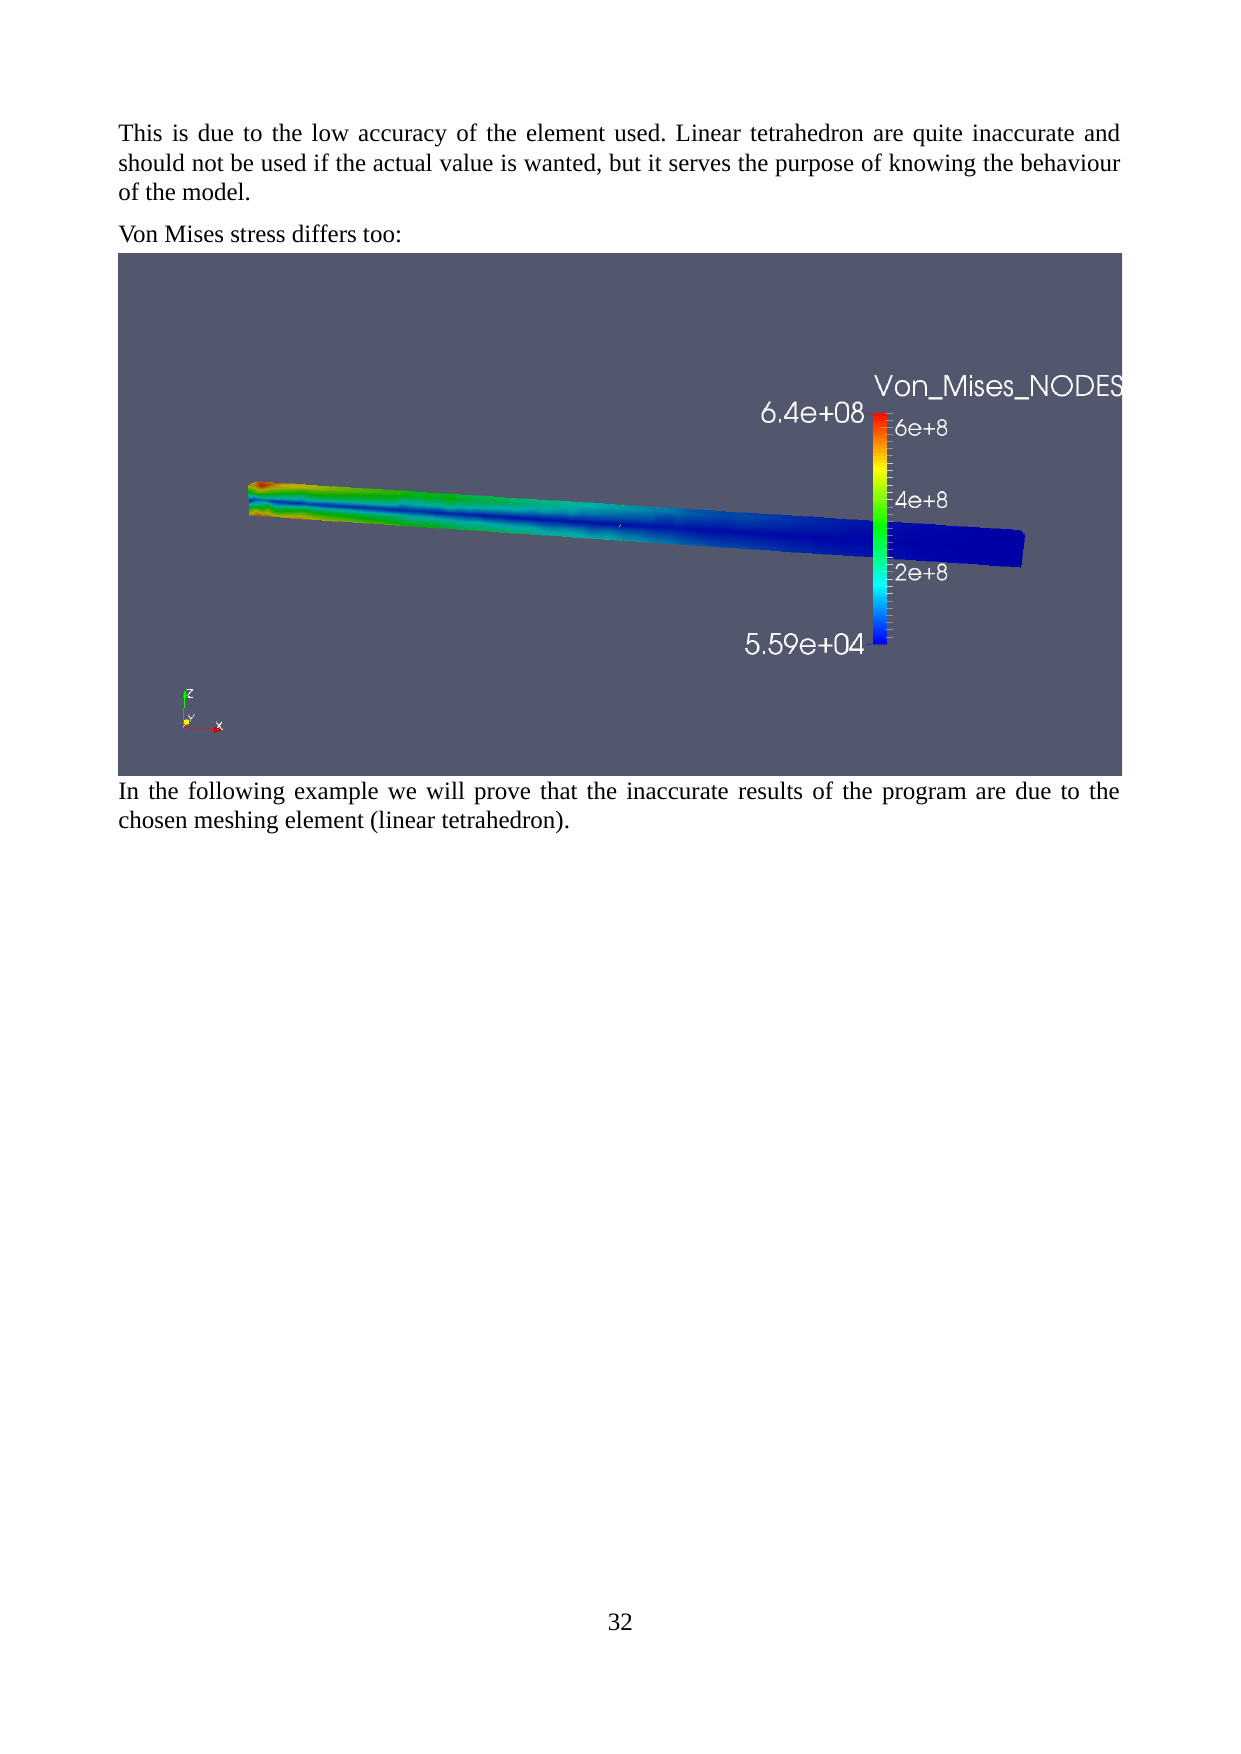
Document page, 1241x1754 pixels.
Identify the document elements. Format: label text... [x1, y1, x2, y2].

text In the following example we will prove that the inaccurate results of the program are due to the chosen meshing element (linear tetrahedron). [118, 776, 1122, 835]
text This is due to the low accuracy of the element used. Linear tetrahedron are quite inaccurate and should not be used if the actual value is wanted, but it serves the purpose of knowing the behaviour of the model. [118, 118, 1122, 207]
picture [118, 253, 1123, 776]
text Von Mises stress differs too: [118, 218, 1122, 248]
